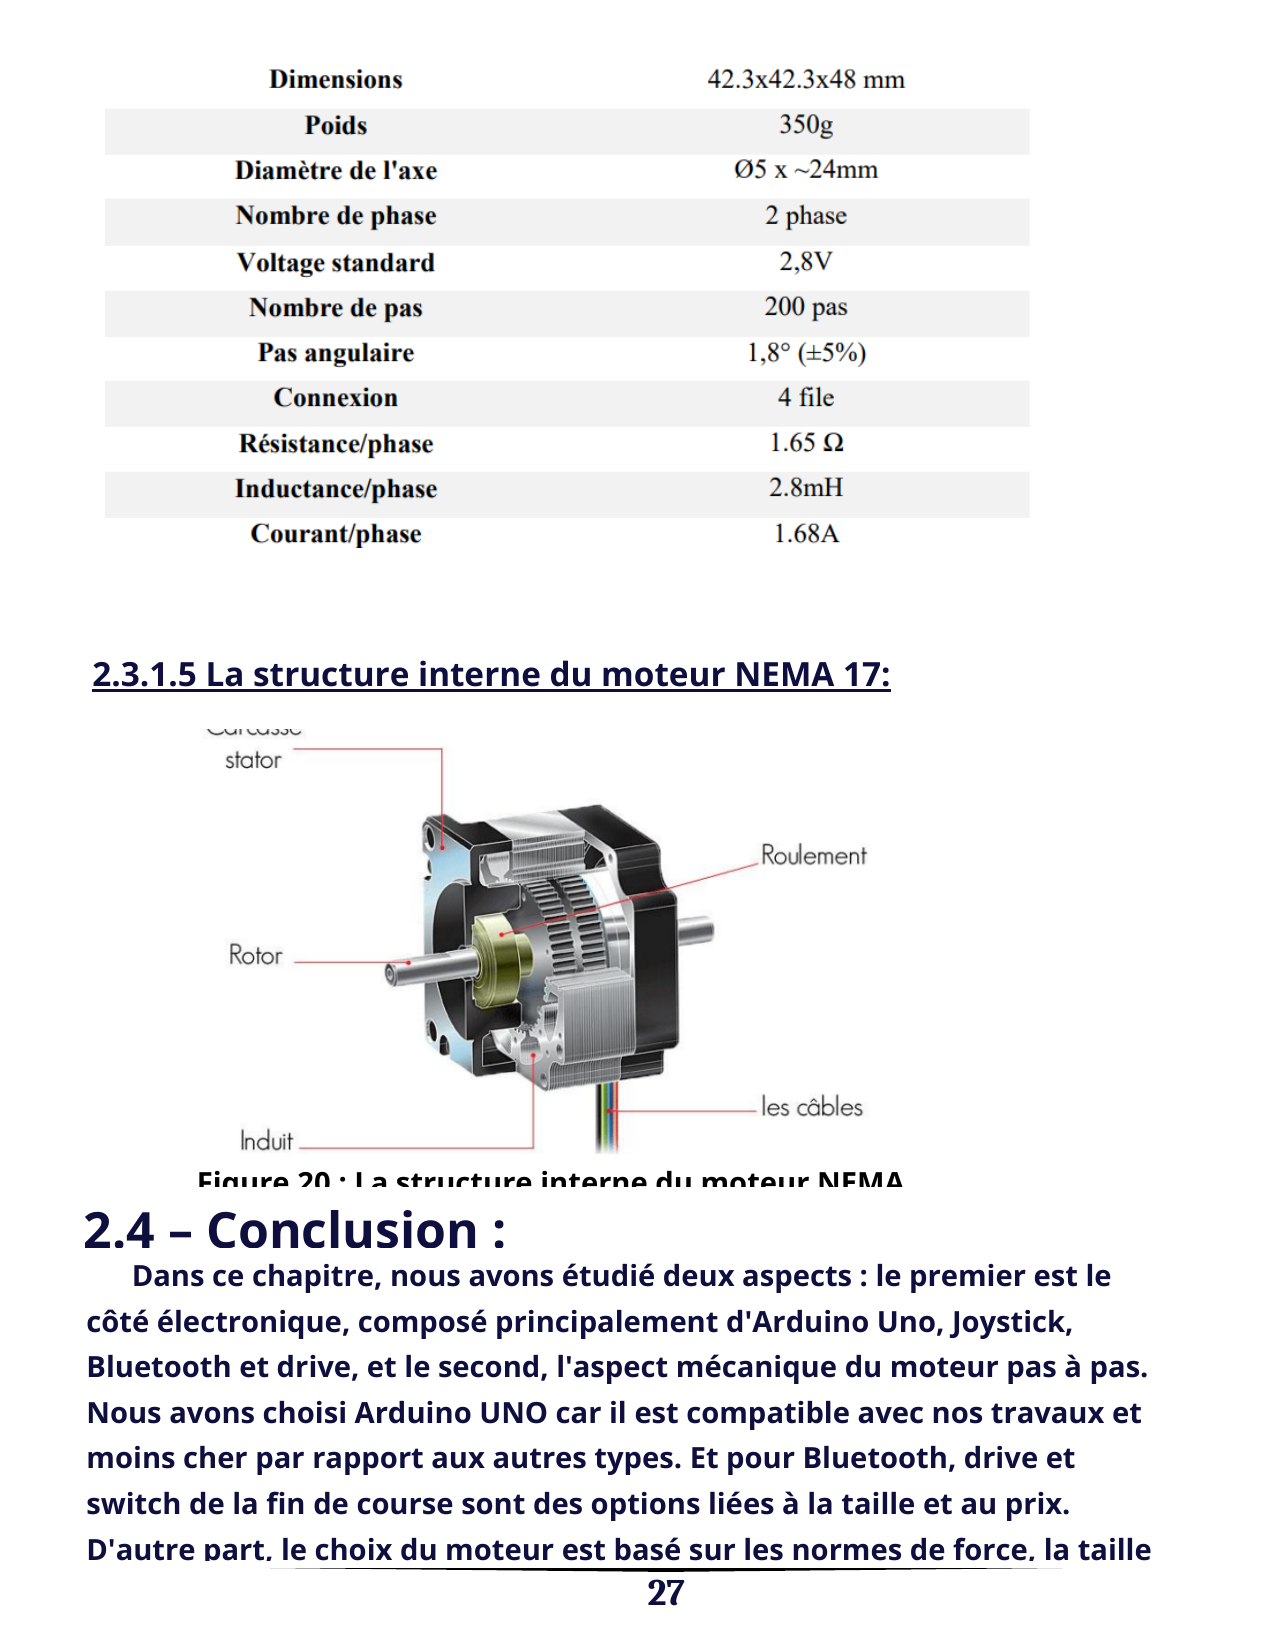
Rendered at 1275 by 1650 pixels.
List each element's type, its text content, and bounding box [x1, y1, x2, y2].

text Figure 20 : La structure interne du moteur NEMA 17 : [197, 1162, 960, 1187]
text 2.3.1.5 La structure interne du moteur NEMA 17: [92, 651, 908, 697]
text Dans ce chapitre, nous avons étudié deux aspects : le premier est le côté électronique, composé principalement d'Arduino Uno, Joystick, Bluetooth et drive, et le second, l'aspect mécanique du moteur pas à pas. Nous avons choisi Arduino UNO car il est compatible avec nos travaux et moins cher par rapport aux autres types. Et pour Bluetooth, drive et switch de la fin de course sont des options liées à la taille et au prix. D'autre part, le choix du moteur est basé sur les normes de force, la taille et le nombre de pas et la facilité de commande. [86, 1255, 1164, 1561]
text 2.4 – Conclusion : [84, 1195, 1161, 1248]
